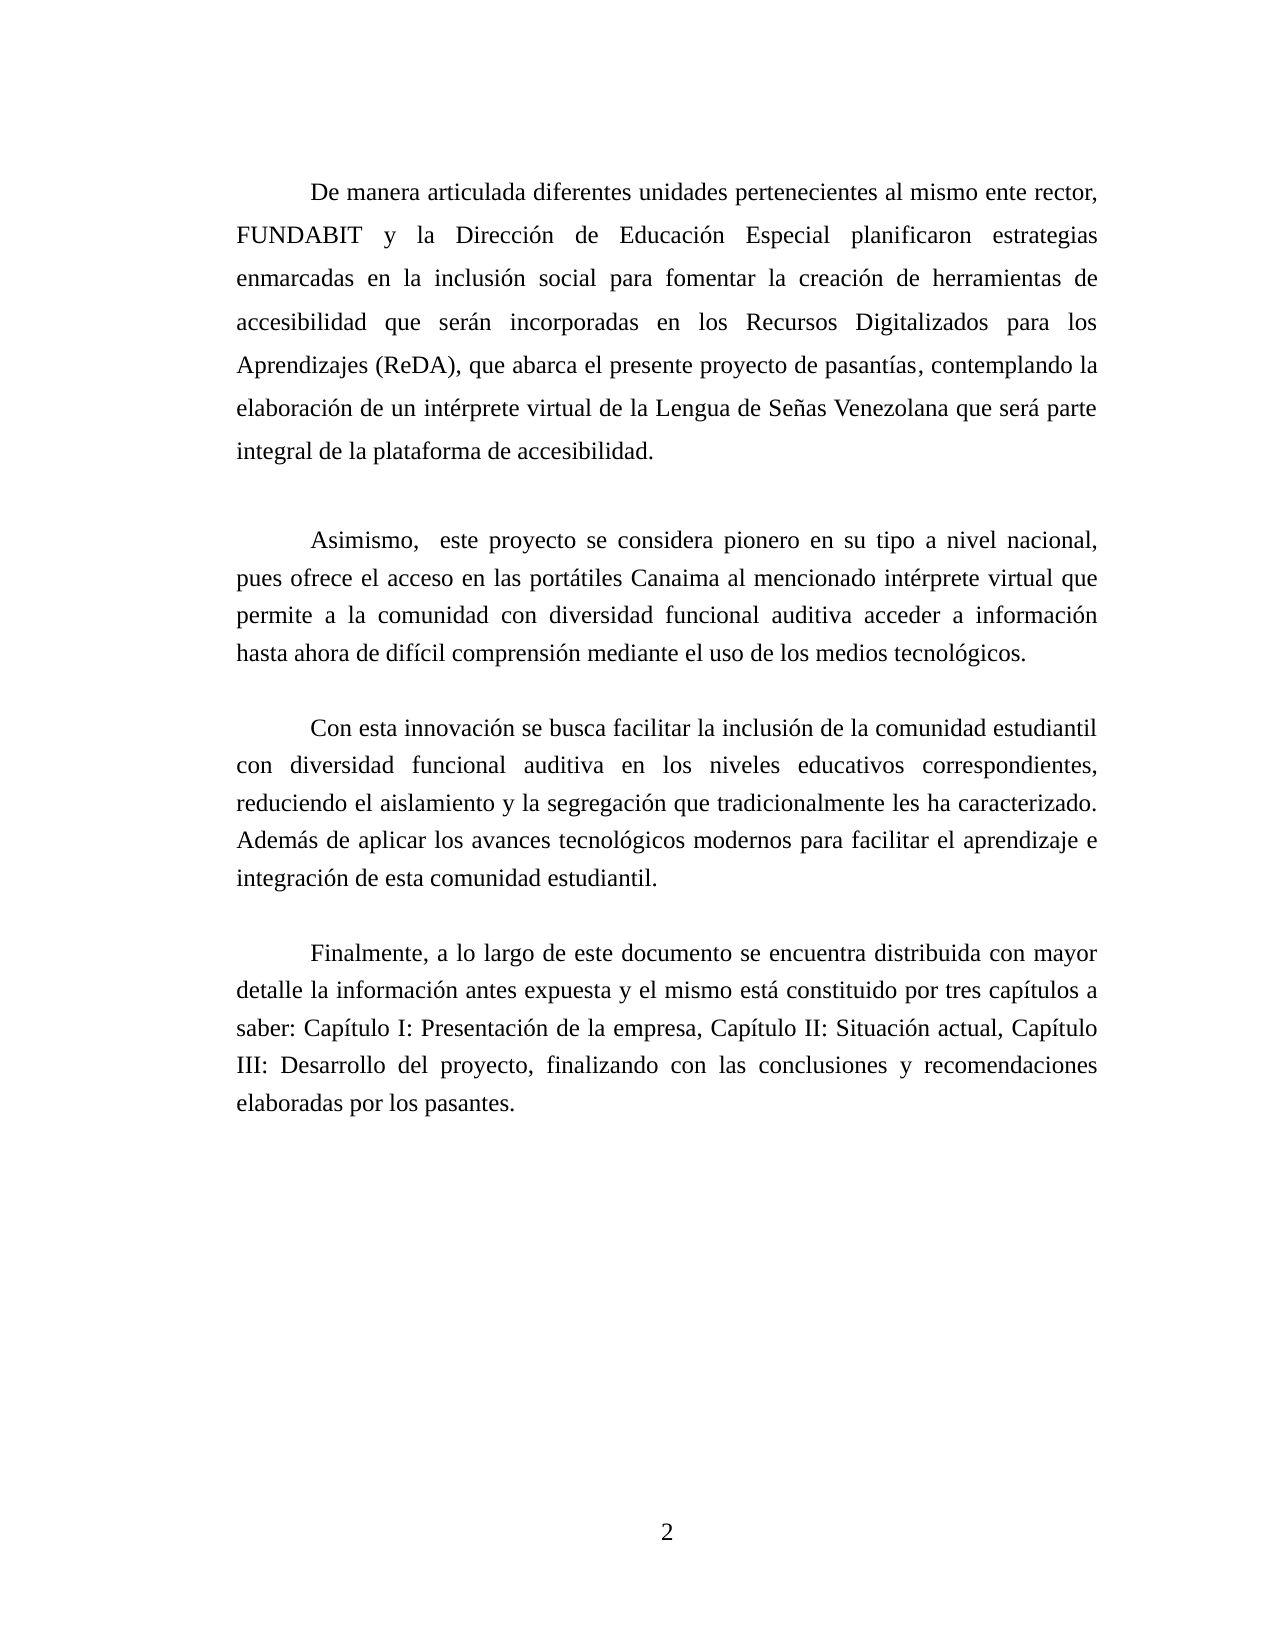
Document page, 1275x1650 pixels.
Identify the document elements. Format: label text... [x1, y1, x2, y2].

text Finalmente, a lo largo de este documento se encuentra distribuida con mayor detalle la información antes expuesta y el mismo está constituido por tres capítulos a saber: Capítulo I: Presentación de la empresa, Capítulo II: Situación actual, Capítulo III: Desarrollo del proyecto, finalizando con las conclusiones y recomendaciones elaboradas por los pasantes. [236, 929, 1098, 1117]
text Asimismo, este proyecto se considera pionero en su tipo a nivel nacional, pues ofrece el acceso en las portátiles Canaima al mencionado intérprete virtual que permite a la comunidad con diversidad funcional auditiva acceder a información hasta ahora de difícil comprensión mediante el uso de los medios tecnológicos. [236, 517, 1098, 667]
text Con esta innovación se busca facilitar la inclusión de la comunidad estudiantil con diversidad funcional auditiva en los niveles educativos correspondientes, reduciendo el aislamiento y la segregación que tradicionalmente les ha caracterizado. Además de aplicar los avances tecnológicos modernos para facilitar el aprendizaje e integración de esta comunidad estudiantil. [236, 704, 1098, 892]
text De manera articulada diferentes unidades pertenecientes al mismo ente rector, FUNDABIT y la Dirección de Educación Especial planificaron estrategias enmarcadas en la inclusión social para fomentar la creación de herramientas de accesibilidad que serán incorporadas en los Recursos Digitalizados para los Aprendizajes (ReDA), que abarca el presente proyecto de pasantías, contemplando la elaboración de un intérprete virtual de la Lengua de Señas Venezolana que será parte integral de la plataforma de accesibilidad. [236, 177, 1098, 465]
